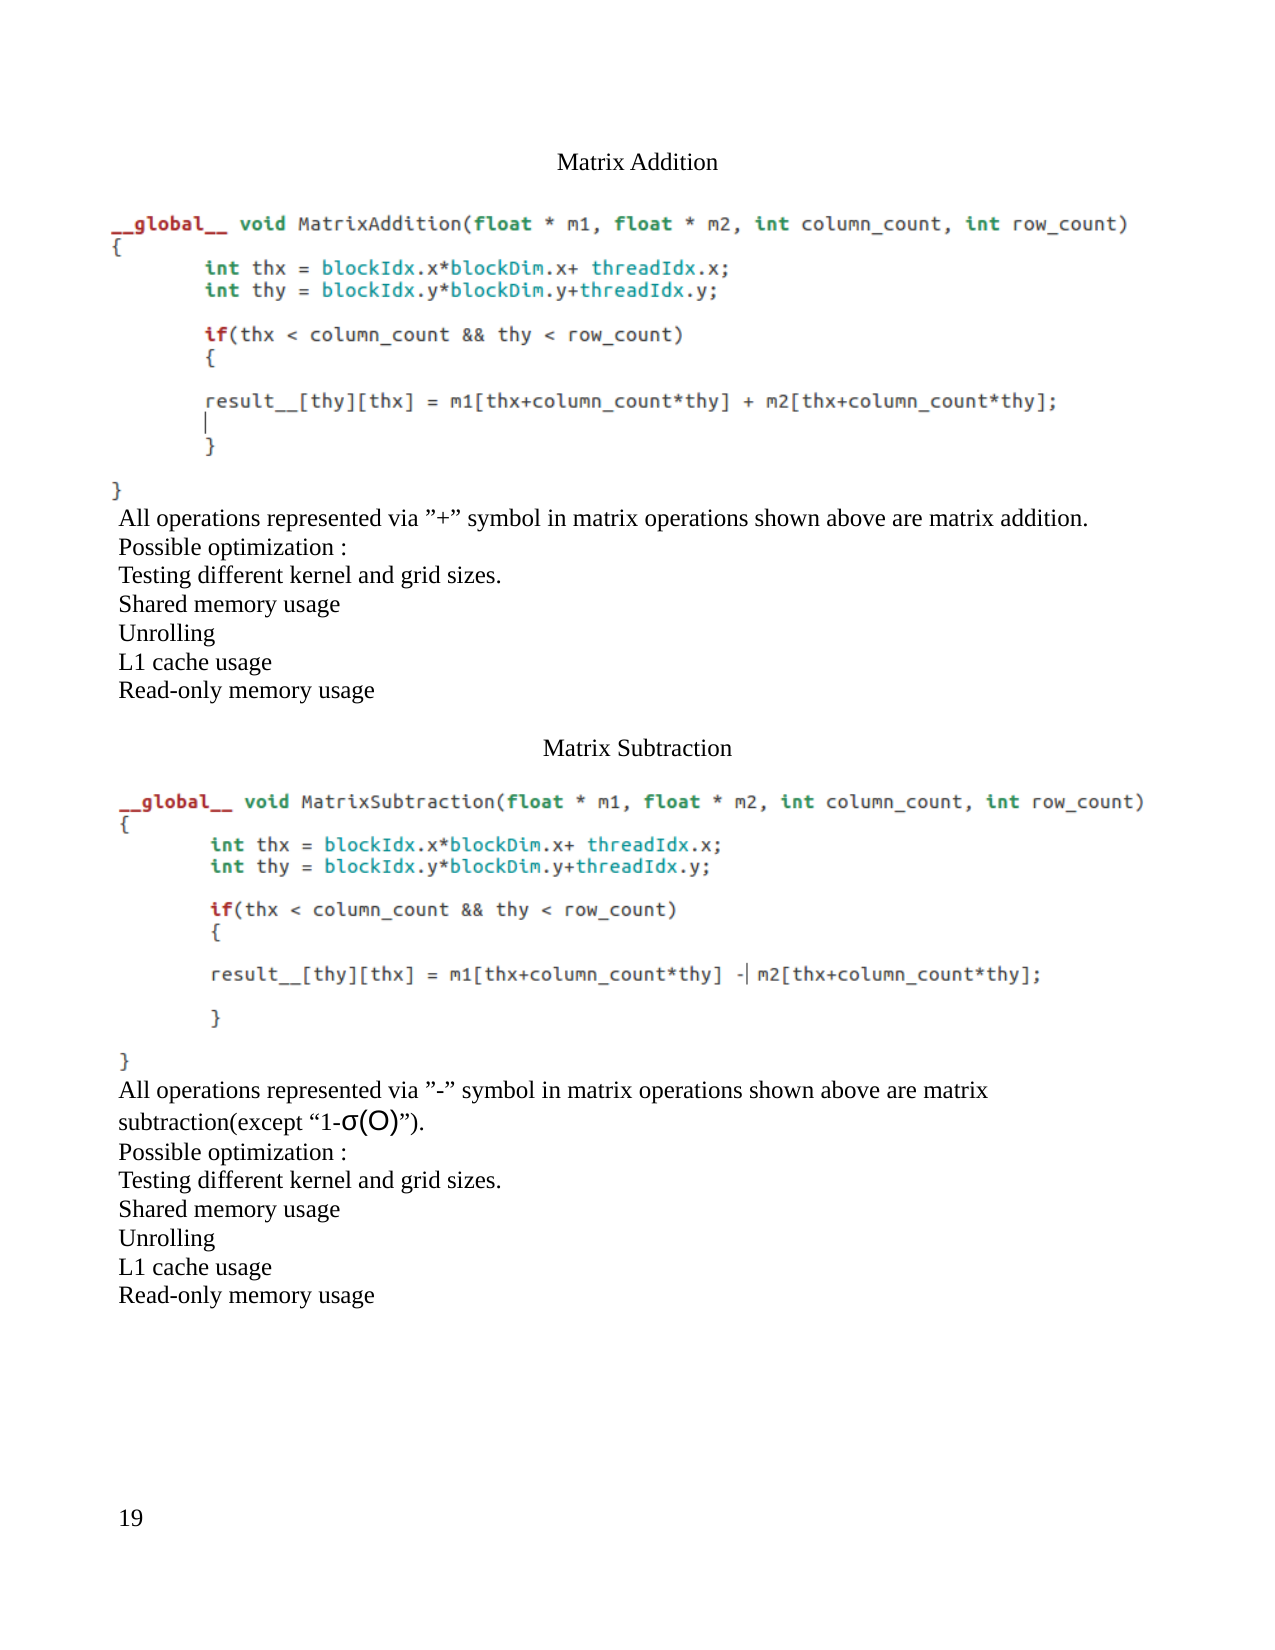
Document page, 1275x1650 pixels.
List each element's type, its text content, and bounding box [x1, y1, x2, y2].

text All operations represented via ”+” symbol in matrix operations shown above are matrix addition. [118, 176, 1157, 532]
text Unrolling [118, 1223, 1157, 1252]
text All operations represented via ”-” symbol in matrix operations shown above are matrix subtraction(except “1-σ(O)”). [118, 1076, 1157, 1137]
text Matrix Subtraction [118, 733, 1157, 762]
text [118, 762, 1157, 788]
text Matrix Addition [118, 147, 1157, 176]
text L1 cache usage [118, 1252, 1157, 1281]
picture [110, 199, 1149, 503]
text Shared memory usage [118, 589, 1157, 618]
text Testing different kernel and grid sizes. [118, 1166, 1157, 1194]
text Testing different kernel and grid sizes. [118, 560, 1157, 589]
text Read-only memory usage [118, 675, 1157, 704]
text Read-only memory usage [118, 1281, 1157, 1309]
text Possible optimization : [118, 532, 1157, 560]
text Unrolling [118, 618, 1157, 647]
text L1 cache usage [118, 647, 1157, 675]
text Possible optimization : [118, 1137, 1157, 1166]
text Shared memory usage [118, 1194, 1157, 1223]
picture [118, 788, 1157, 1076]
